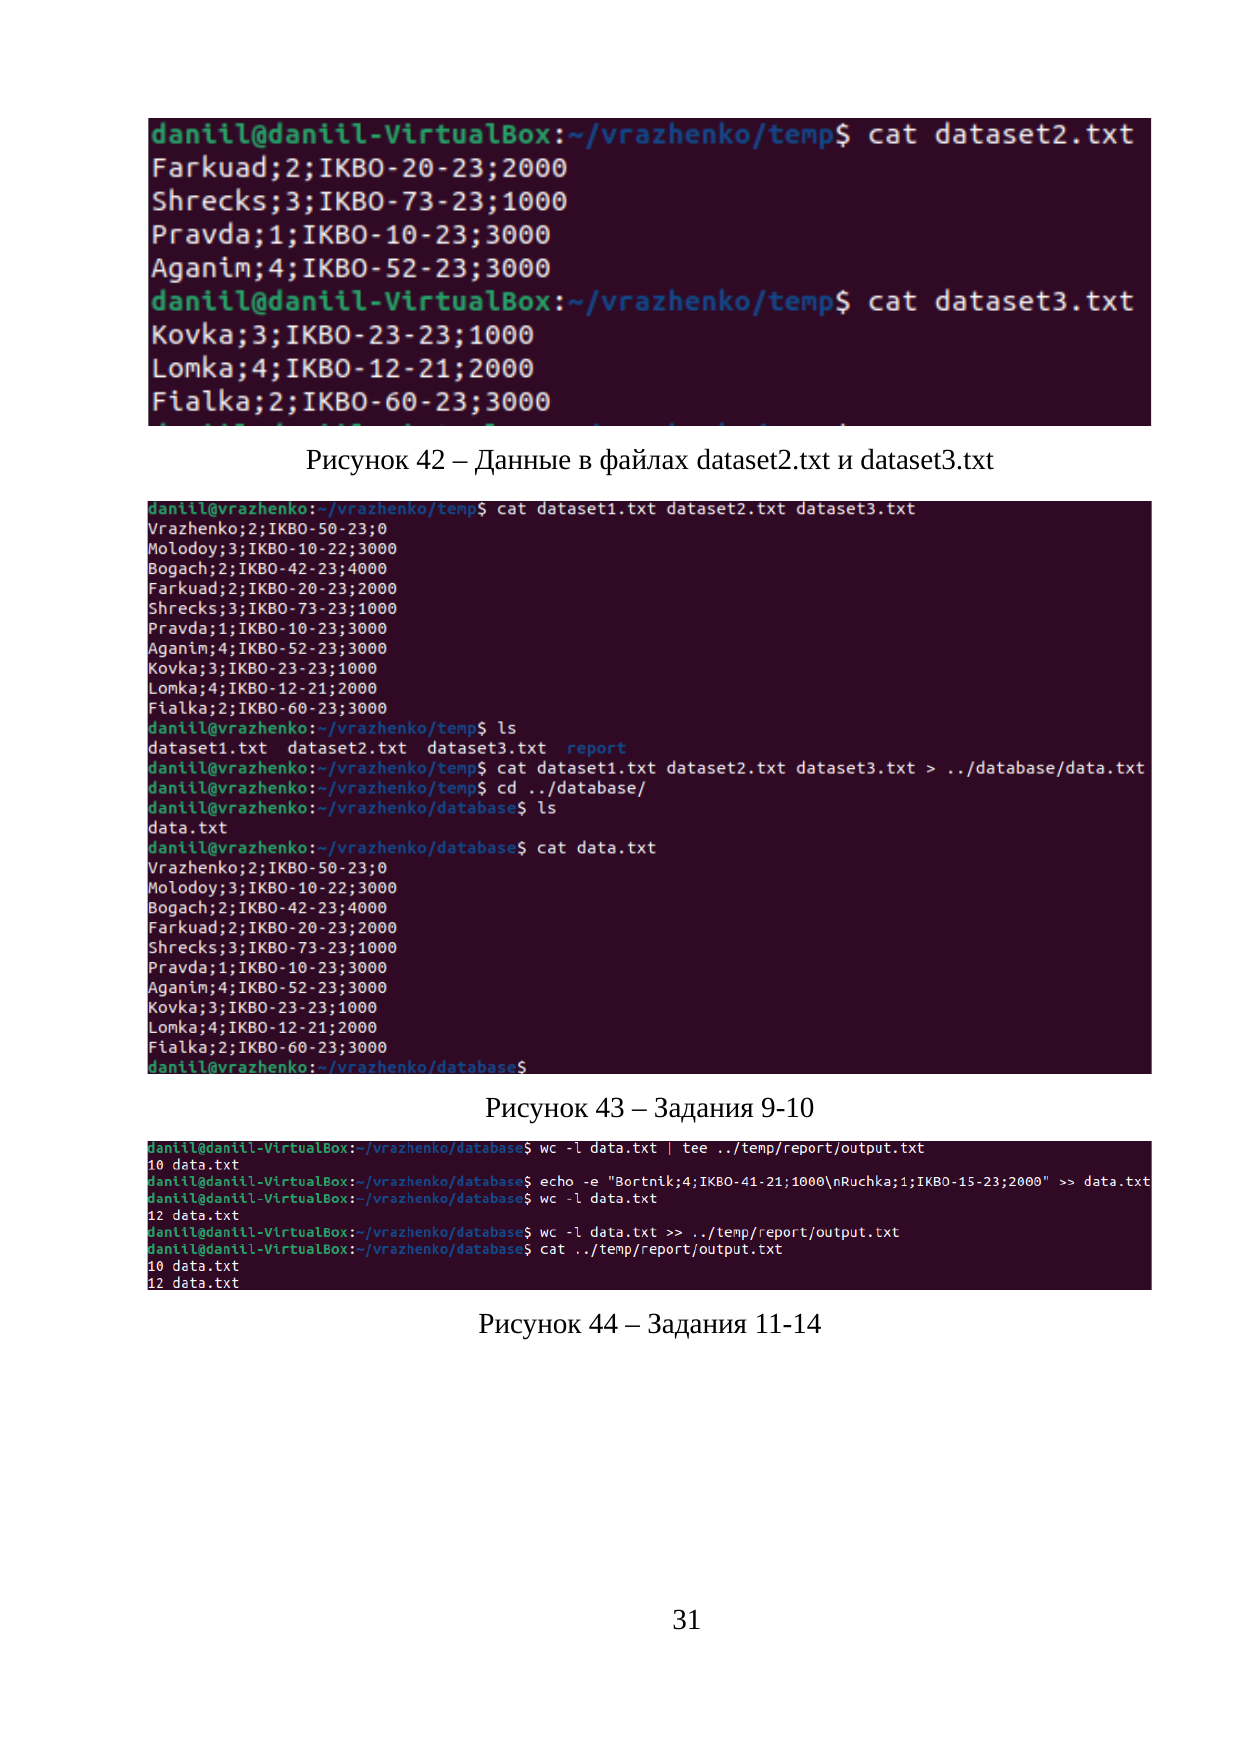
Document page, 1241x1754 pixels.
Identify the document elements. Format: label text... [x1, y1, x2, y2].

picture [147, 1141, 1152, 1290]
text Рисунок 42 – Данные в файлах dataset2.txt и dataset3.txt [148, 426, 1151, 476]
text Рисунок 44 – Задания 11-14 [148, 1290, 1152, 1340]
picture [148, 118, 1152, 426]
text Рисунок 43 – Задания 9-10 [148, 1074, 1152, 1124]
picture [147, 501, 1152, 1074]
